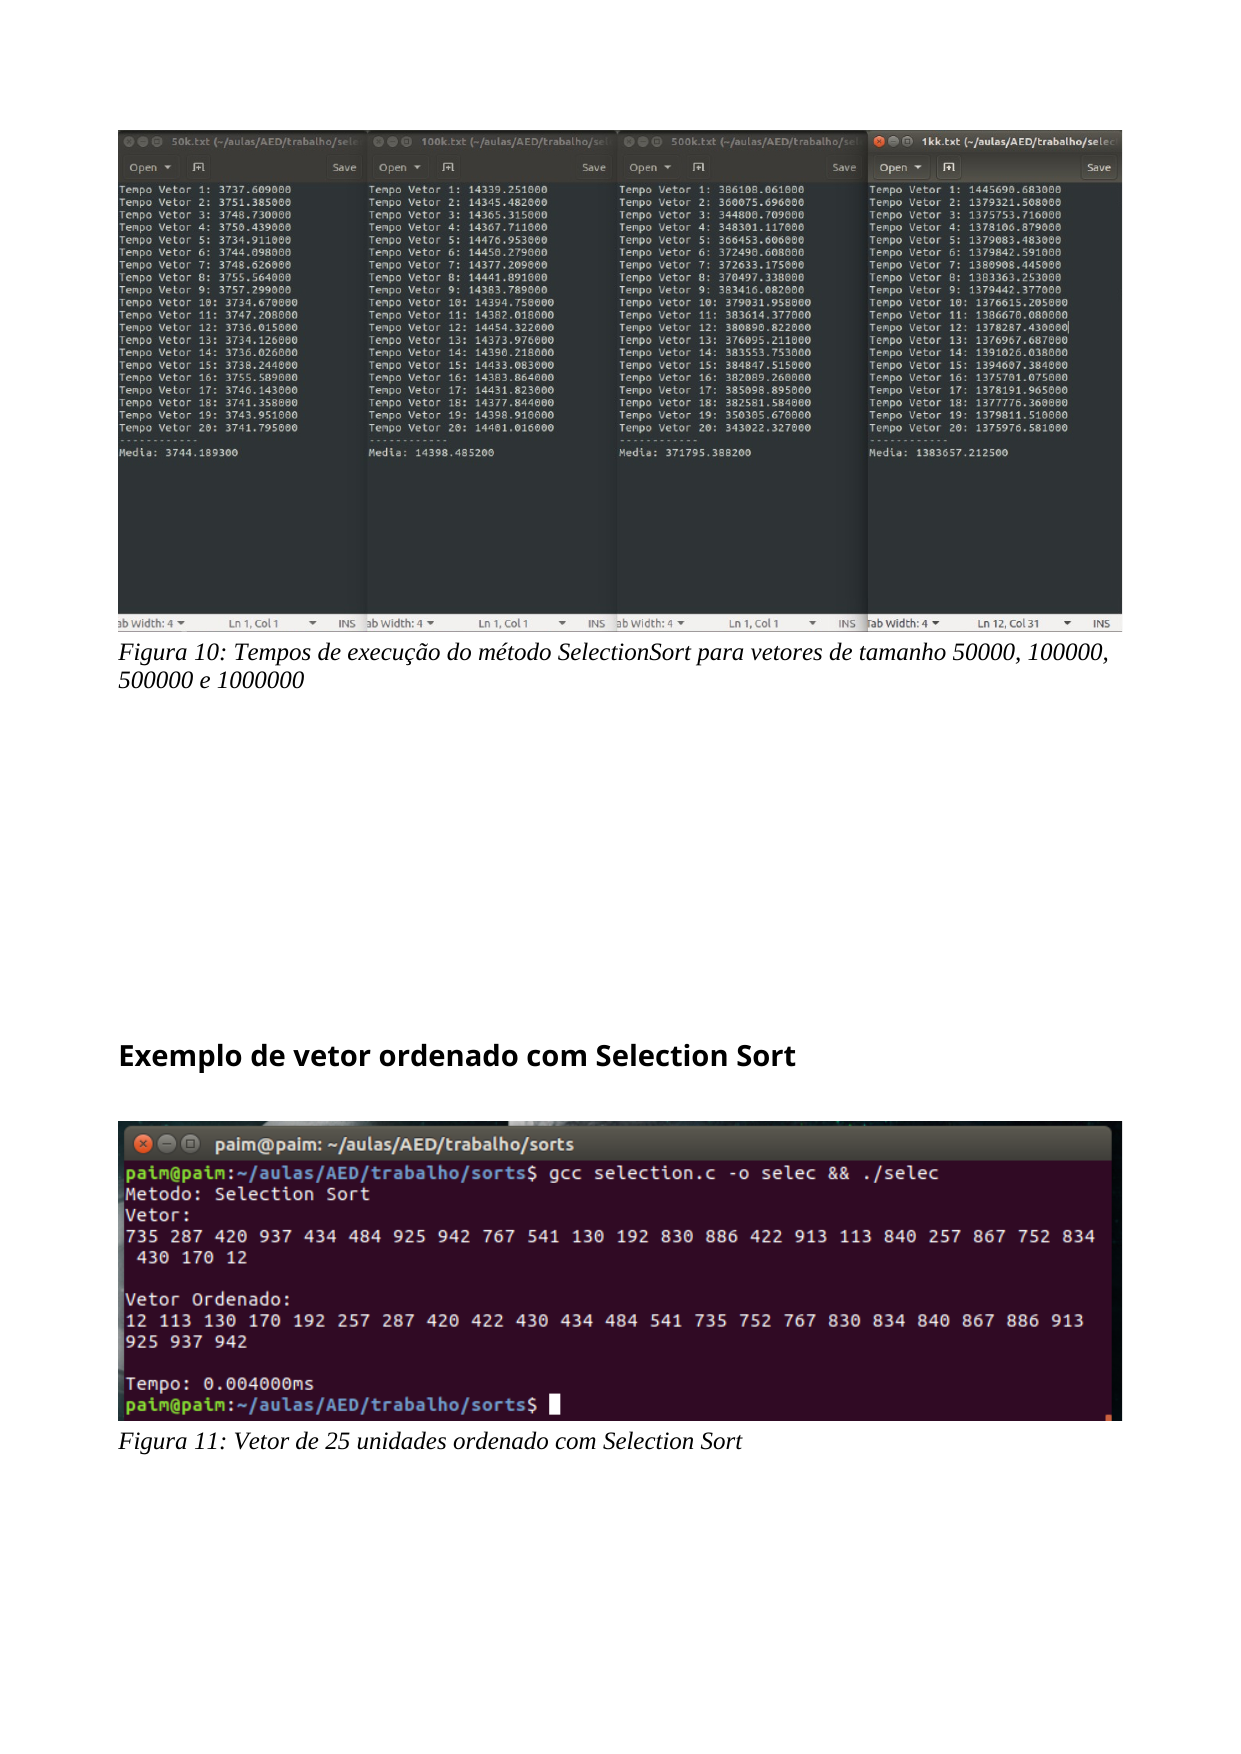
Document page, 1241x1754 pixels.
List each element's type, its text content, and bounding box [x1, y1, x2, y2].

text Figura 11: Vetor de 25 unidades ordenado com Selection Sort [118, 1421, 1122, 1455]
text Exemplo de vetor ordenado com Selection Sort [118, 1035, 1122, 1074]
text Figura 10: Tempos de execução do método SelectionSort para vetores de tamanho 50000, 100000, 500000 e 1000000 [118, 632, 1122, 694]
picture [118, 1121, 1123, 1421]
picture [118, 130, 1123, 632]
